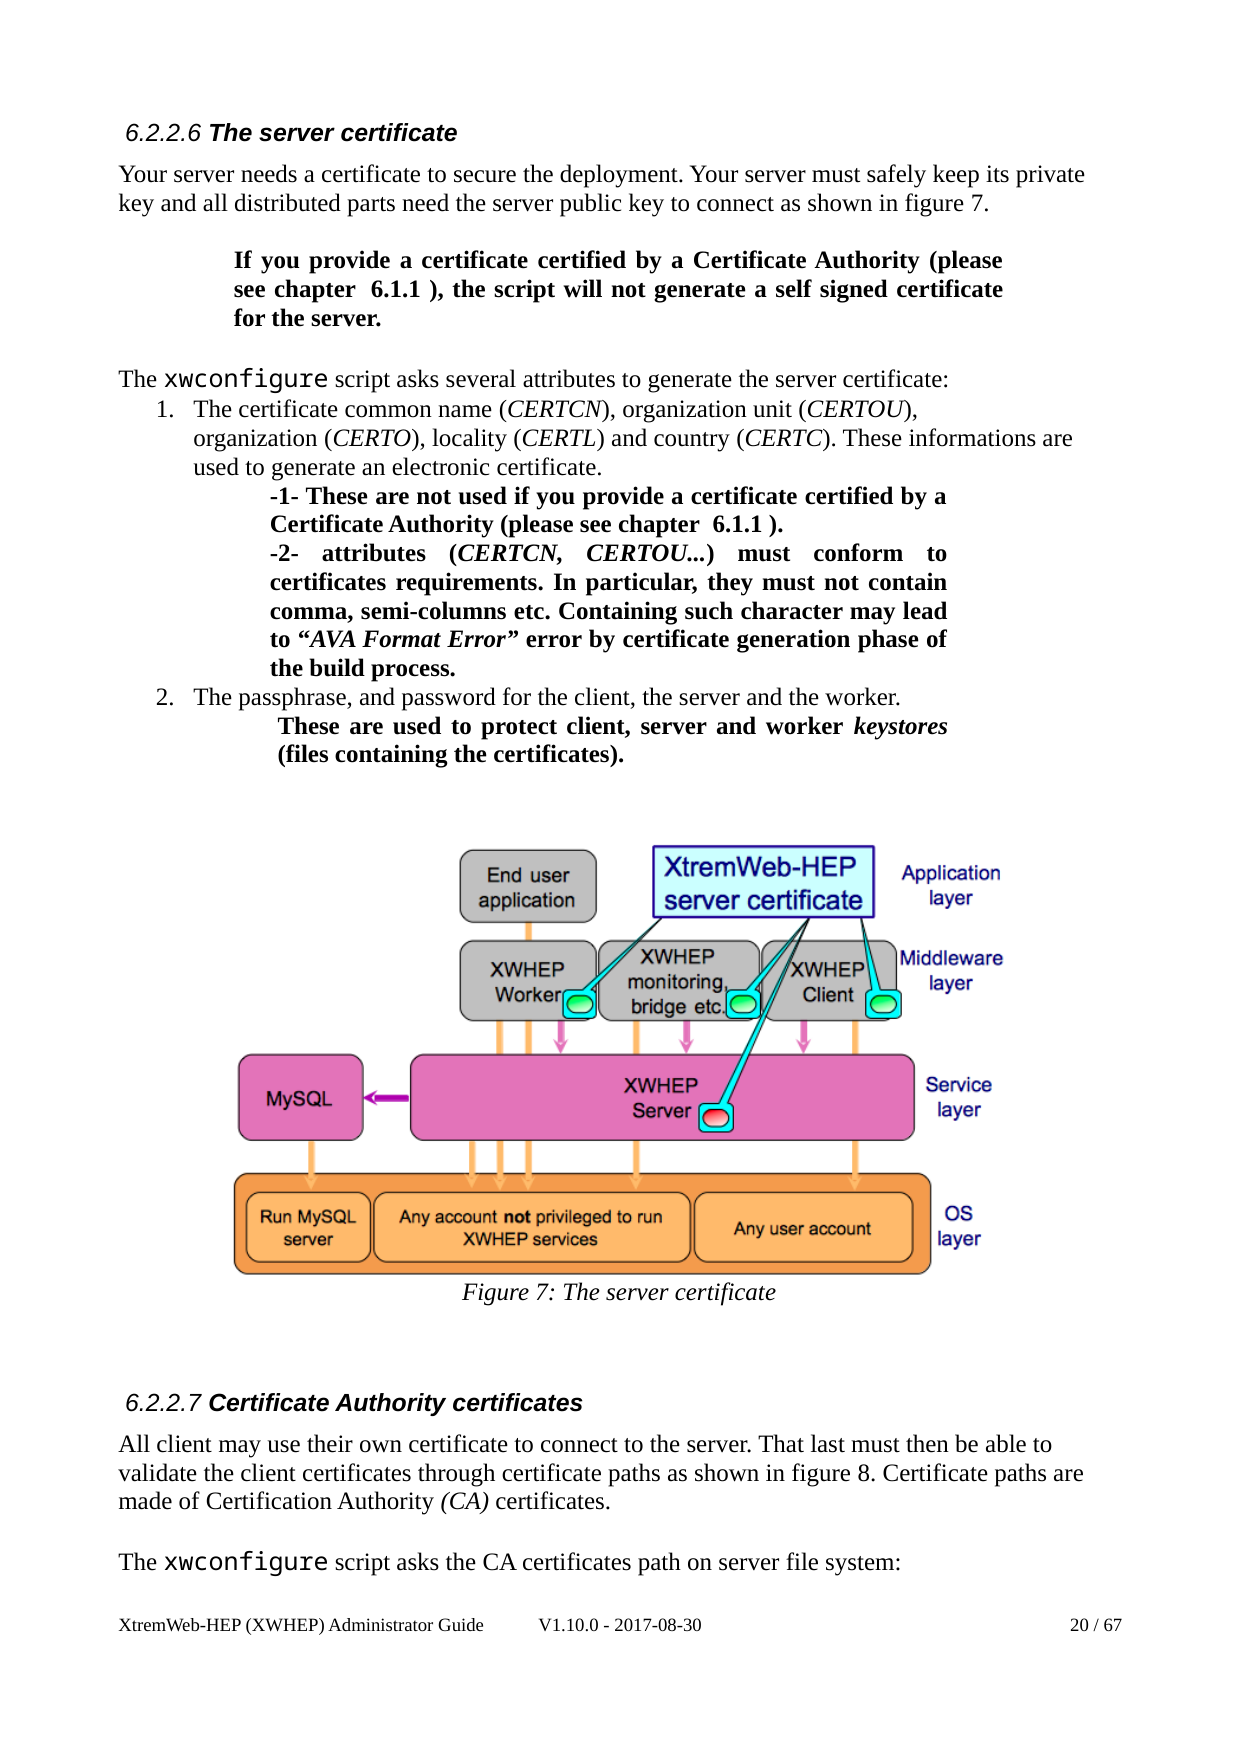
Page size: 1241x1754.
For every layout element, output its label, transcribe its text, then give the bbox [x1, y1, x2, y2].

text The xwconfigure script asks the CA certificates path on server file system: [118, 1544, 1122, 1578]
list These are used to protect client, server and worker keystores (files containing the certificates). [241, 711, 948, 768]
subtitle Certificate Authority certificates [118, 1388, 1122, 1416]
text All client may use their own certificate to connect to the server. That last must then be able to validate the client certificates through certificate paths as shown in figure 8. Certificate paths are made of Certification Authority (CA) certificates. [118, 1429, 1122, 1515]
subtitle The server certificate [118, 118, 1122, 147]
text Figure 7: The server certificate [228, 1277, 1012, 1305]
list -2- attributes (CERTCN, CERTOU...) must conform to certificates requirements. In particular, they must not contain comma, semi-columns etc. Containing such character may lead to “AVA Format Error” error by certificate generation phase of the build process. [233, 538, 948, 682]
picture [228, 838, 1013, 1277]
text The xwconfigure script asks several attributes to generate the server certificate: [118, 360, 1122, 394]
list The passphrase, and password for the client, the server and the worker. [156, 682, 1122, 711]
list -1- These are not used if you provide a certificate certified by a Certificate Authority (please see chapter 6.1.1). [233, 481, 948, 538]
text If you provide a certificate certified by a Certificate Authority (please see chapter 6.1.1), the script will not generate a self signed certificate for the server. [233, 245, 1004, 332]
text Your server needs a certificate to secure the deployment. Your server must safely keep its private key and all distributed parts need the server public key to connect as shown in figure 7. [118, 159, 1122, 217]
list The certificate common name (CERTCN), organization unit (CERTOU), organization (CERTO), locality (CERTL) and country (CERTC). These informations are used to generate an electronic certificate. [156, 394, 1122, 481]
